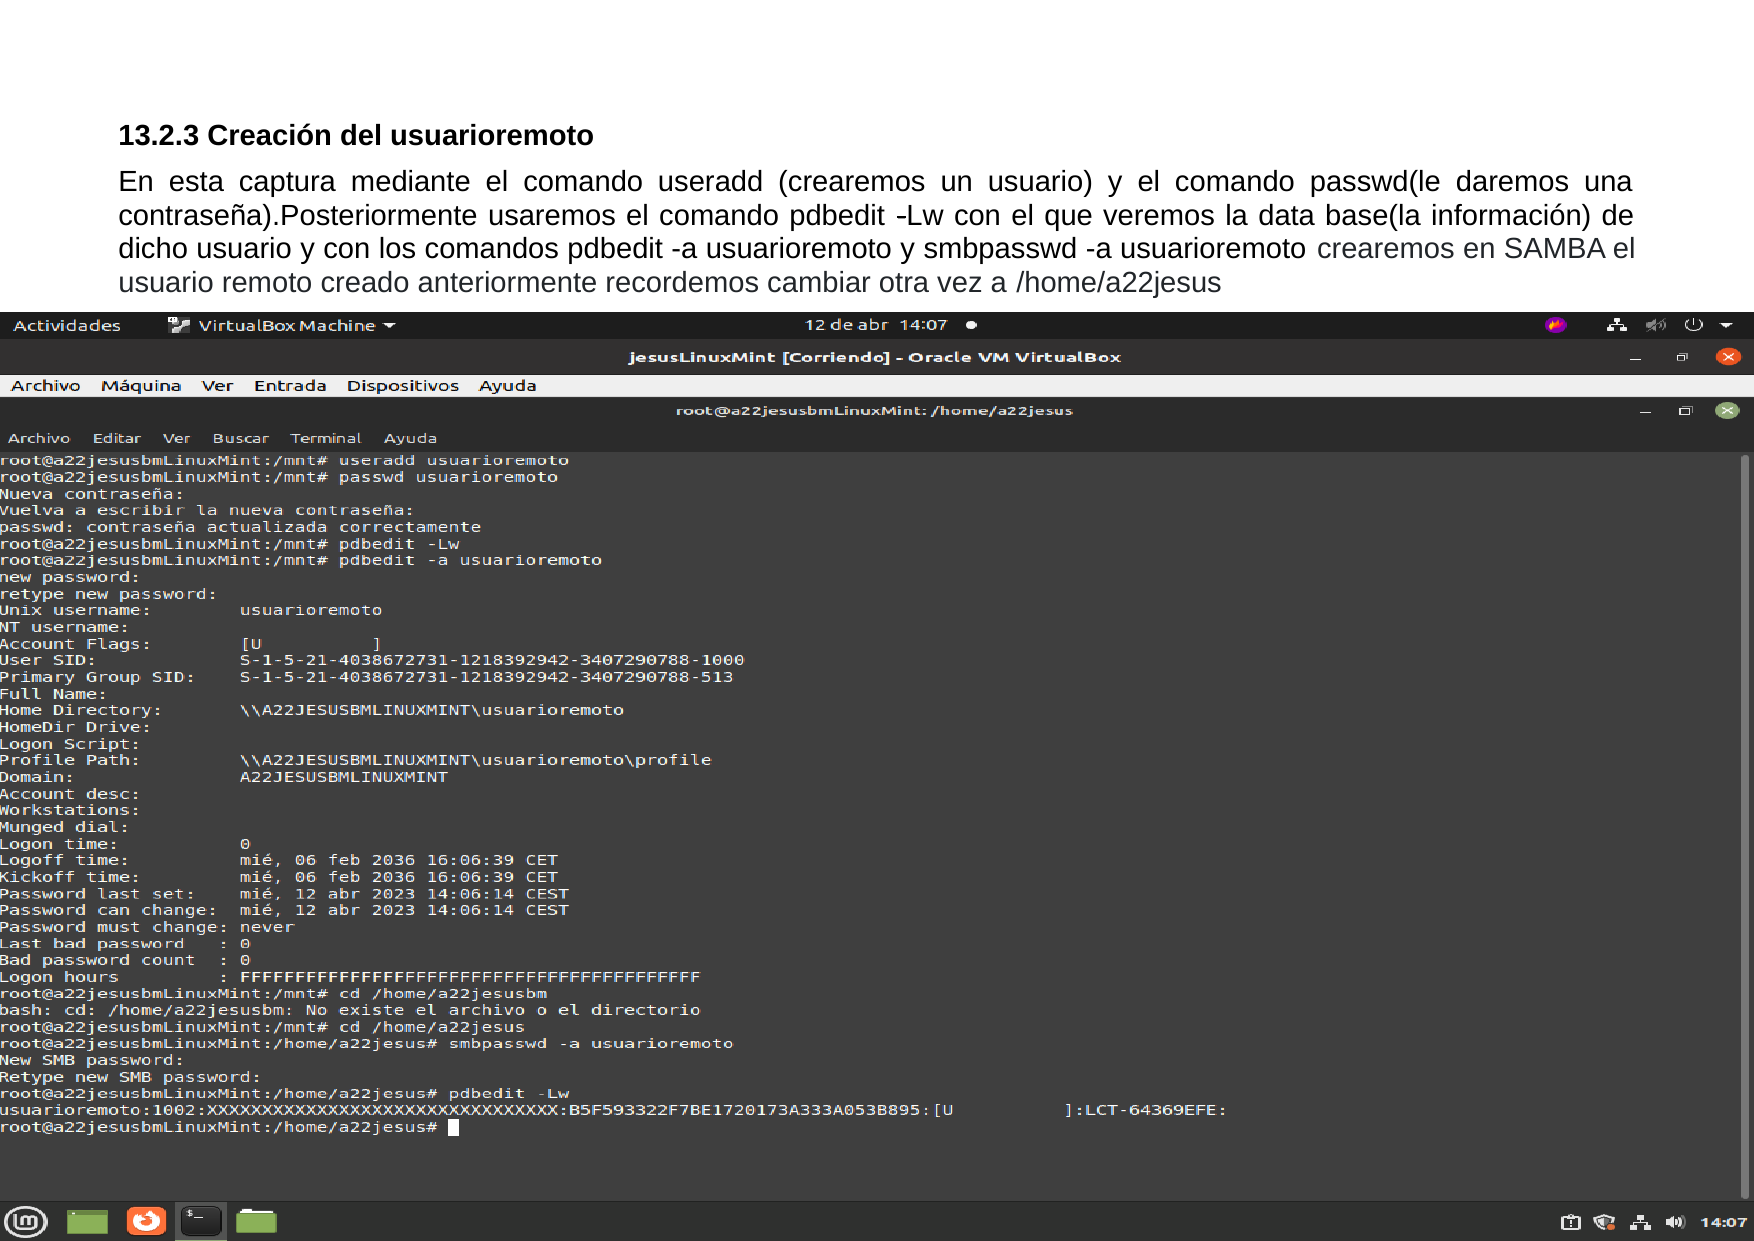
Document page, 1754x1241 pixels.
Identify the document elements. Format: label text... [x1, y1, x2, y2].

text En esta captura mediante el comando useradd (crearemos un usuario) y el comando passwd(le daremos una contraseña).Posteriormente usaremos el comando pdbedit -Lw con el que veremos la data base(la información) de dicho usuario y con los comandos pdbedit -a usuarioremoto y smbpasswd -a usuarioremoto crearemos en SAMBA el usuario remoto creado anteriormente recordemos cambiar otra vez a /home/a22jesus [118, 164, 1636, 298]
picture [0, 312, 1754, 1241]
subtitle 13.2.3 Creación del usuarioremoto [118, 118, 1636, 152]
